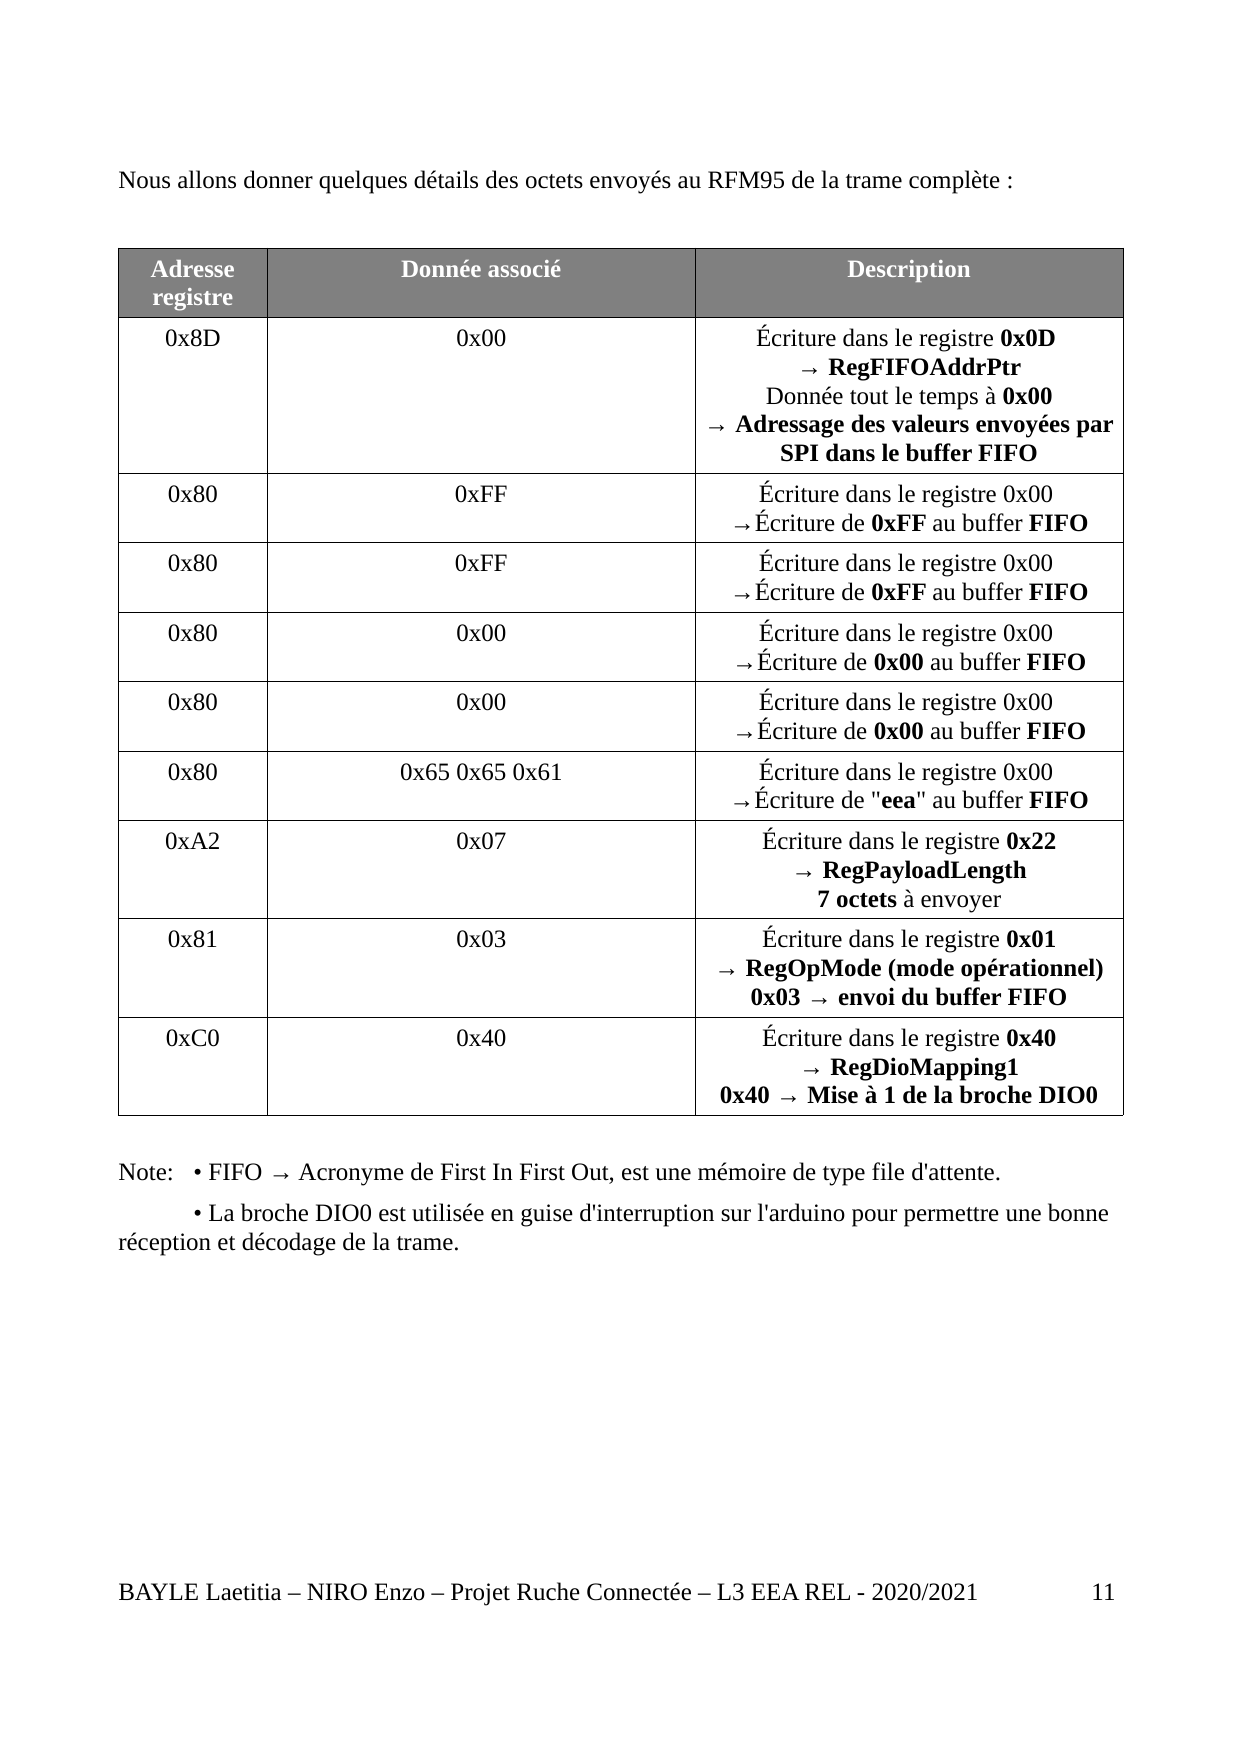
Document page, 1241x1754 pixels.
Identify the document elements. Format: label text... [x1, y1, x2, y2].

table_header Donnée associé [268, 249, 695, 317]
table_cell Écriture dans le registre 0x00 →Écriture de 0xFF au buffer FIFO [696, 543, 1123, 612]
text • La broche DIO0 est utilisée en guise d'interruption sur l'arduino pour permettre une bonne réception et décodage de la trame. [118, 1198, 1122, 1255]
text Nous allons donner quelques détails des octets envoyés au RFM95 de la trame complète : [118, 165, 1122, 194]
table_cell 0x00 [268, 318, 695, 473]
table_cell 0x03 [268, 919, 695, 1017]
table_cell 0xFF [268, 474, 695, 542]
table_cell 0xA2 [119, 821, 267, 918]
table_cell 0x80 [119, 613, 267, 681]
table_cell 0x80 [119, 682, 267, 751]
table_cell 0x8D [119, 318, 267, 473]
table_header Description [696, 249, 1123, 317]
table_cell Écriture dans le registre 0x00 →Écriture de 0x00 au buffer FIFO [696, 682, 1123, 751]
table_cell 0xFF [268, 543, 695, 612]
table_cell 0x80 [119, 474, 267, 542]
table_cell 0x65 0x65 0x61 [268, 752, 695, 820]
table_cell 0x00 [268, 682, 695, 751]
table_cell 0x81 [119, 919, 267, 1017]
table_cell Écriture dans le registre 0x22 → RegPayloadLength 7 octets à envoyer [696, 821, 1123, 918]
table_cell 0x80 [119, 543, 267, 612]
table_cell Écriture dans le registre 0x00 →Écriture de 0xFF au buffer FIFO [696, 474, 1123, 542]
table_cell Écriture dans le registre 0x01 → RegOpMode (mode opérationnel) 0x03 → envoi du buffer FIFO [696, 919, 1123, 1017]
table_header Adresse registre [119, 249, 267, 317]
table_cell Écriture dans le registre 0x0D → RegFIFOAddrPtr Donnée tout le temps à 0x00 → Adressage des valeurs envoyées par SPI dans le buffer FIFO [696, 318, 1123, 473]
table_cell Écriture dans le registre 0x40 → RegDioMapping1 0x40 → Mise à 1 de la broche DIO0 [696, 1018, 1123, 1115]
table_cell Écriture dans le registre 0x00 →Écriture de "eea" au buffer FIFO [696, 752, 1123, 820]
text Note: • FIFO → Acronyme de First In First Out, est une mémoire de type file d'attente. [118, 1157, 1122, 1185]
table_cell 0x00 [268, 613, 695, 681]
table_cell 0x80 [119, 752, 267, 820]
table_cell 0x40 [268, 1018, 695, 1115]
table_cell 0xC0 [119, 1018, 267, 1115]
table_cell 0x07 [268, 821, 695, 918]
table_cell Écriture dans le registre 0x00 →Écriture de 0x00 au buffer FIFO [696, 613, 1123, 681]
